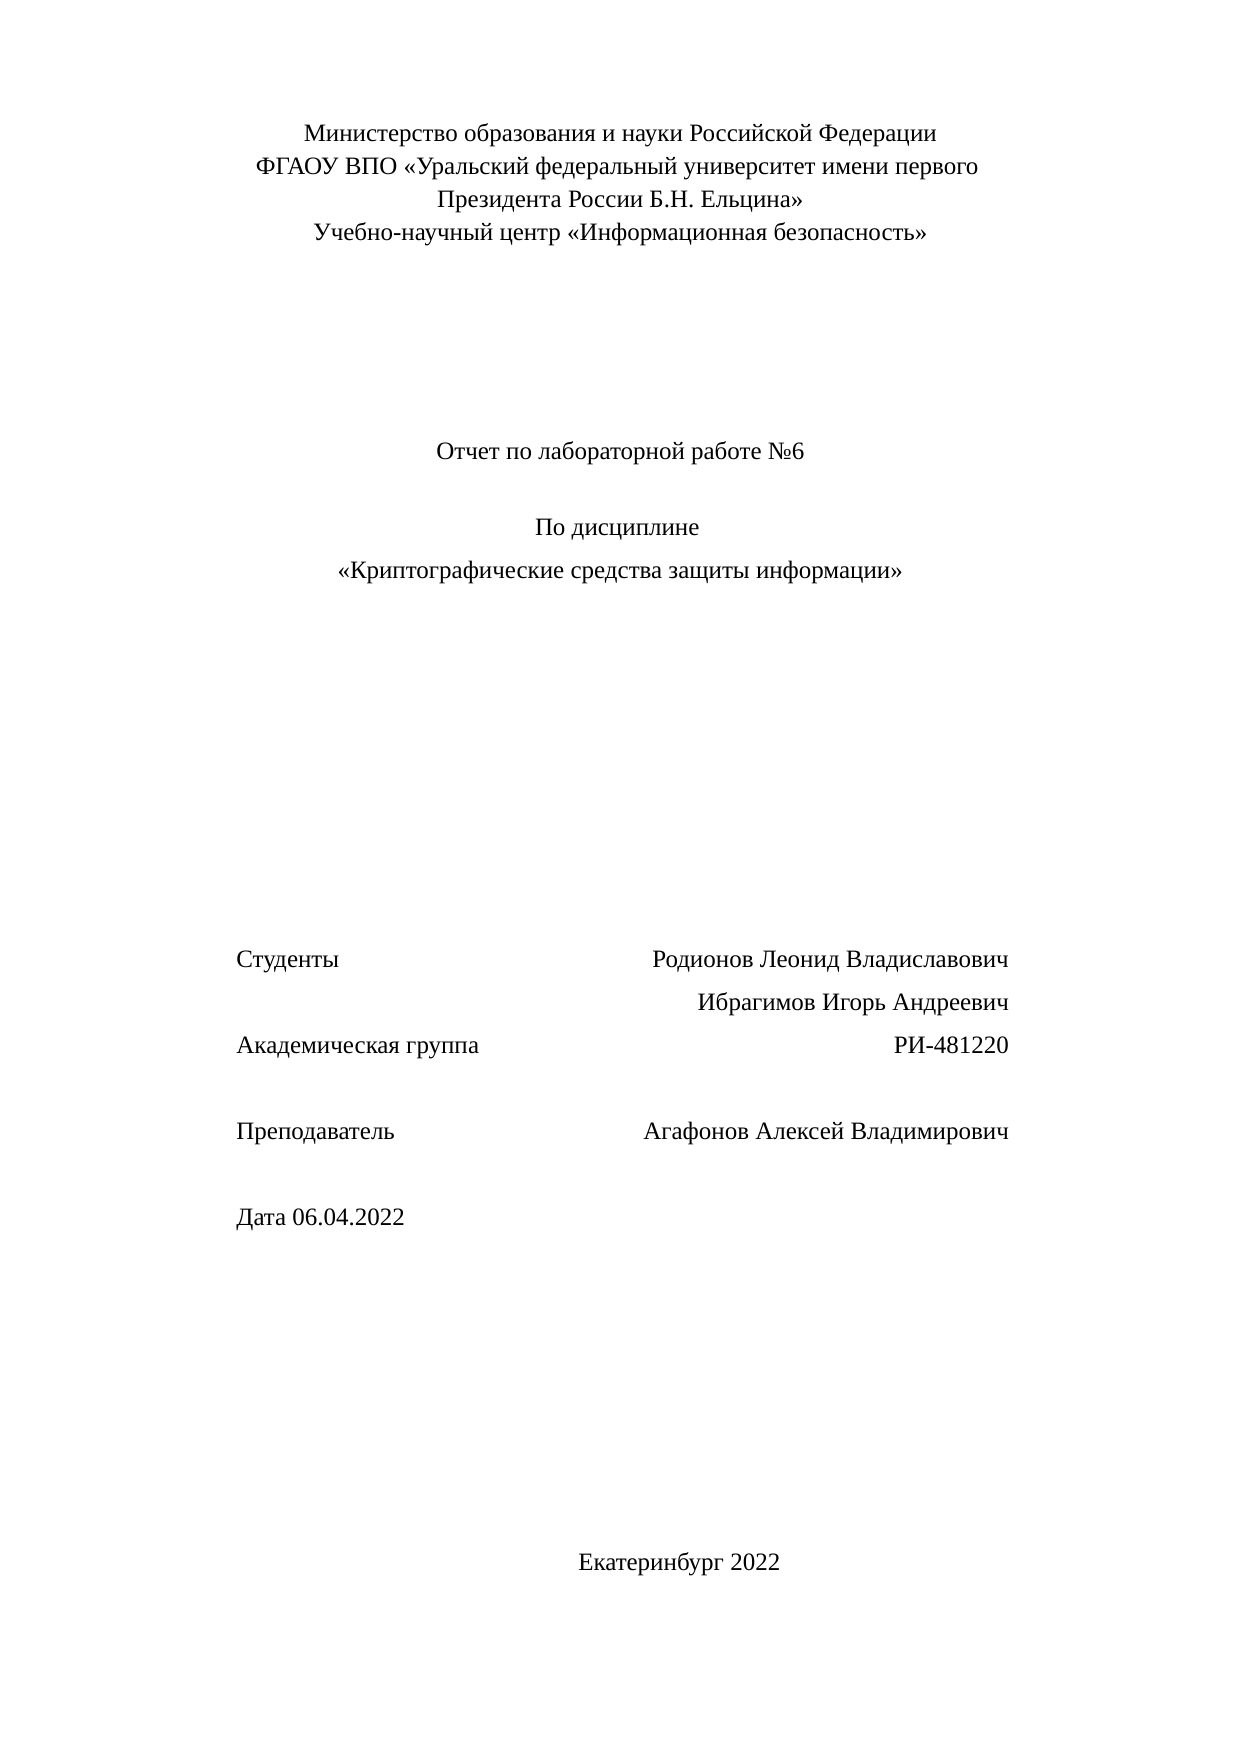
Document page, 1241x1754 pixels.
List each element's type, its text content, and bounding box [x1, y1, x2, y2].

text Студенты Родионов Леонид Владиславович [177, 944, 1122, 972]
text Отчет по лабораторной работе №6 [118, 247, 1122, 512]
text Екатеринбург 2022 [177, 1547, 1122, 1576]
text Преподаватель Агафонов Алексей Владимирович [177, 1116, 1122, 1145]
text Ибрагимов Игорь Андреевич [177, 987, 1122, 1016]
text По дисциплине «Криптографические средства защиты информации» [118, 512, 1122, 584]
text Дата 06.04.2022 [177, 1202, 1122, 1231]
text Учебно-научный центр «Информационная безопасность» [118, 217, 1122, 247]
text Министерство образования и науки Российской Федерации [118, 118, 1122, 147]
text Академическая группа РИ-481220 [177, 1030, 1122, 1059]
text ФГАОУ ВПО «Уральский федеральный университет имени первого Президента России Б.Н. Ельцина» [118, 151, 1122, 213]
